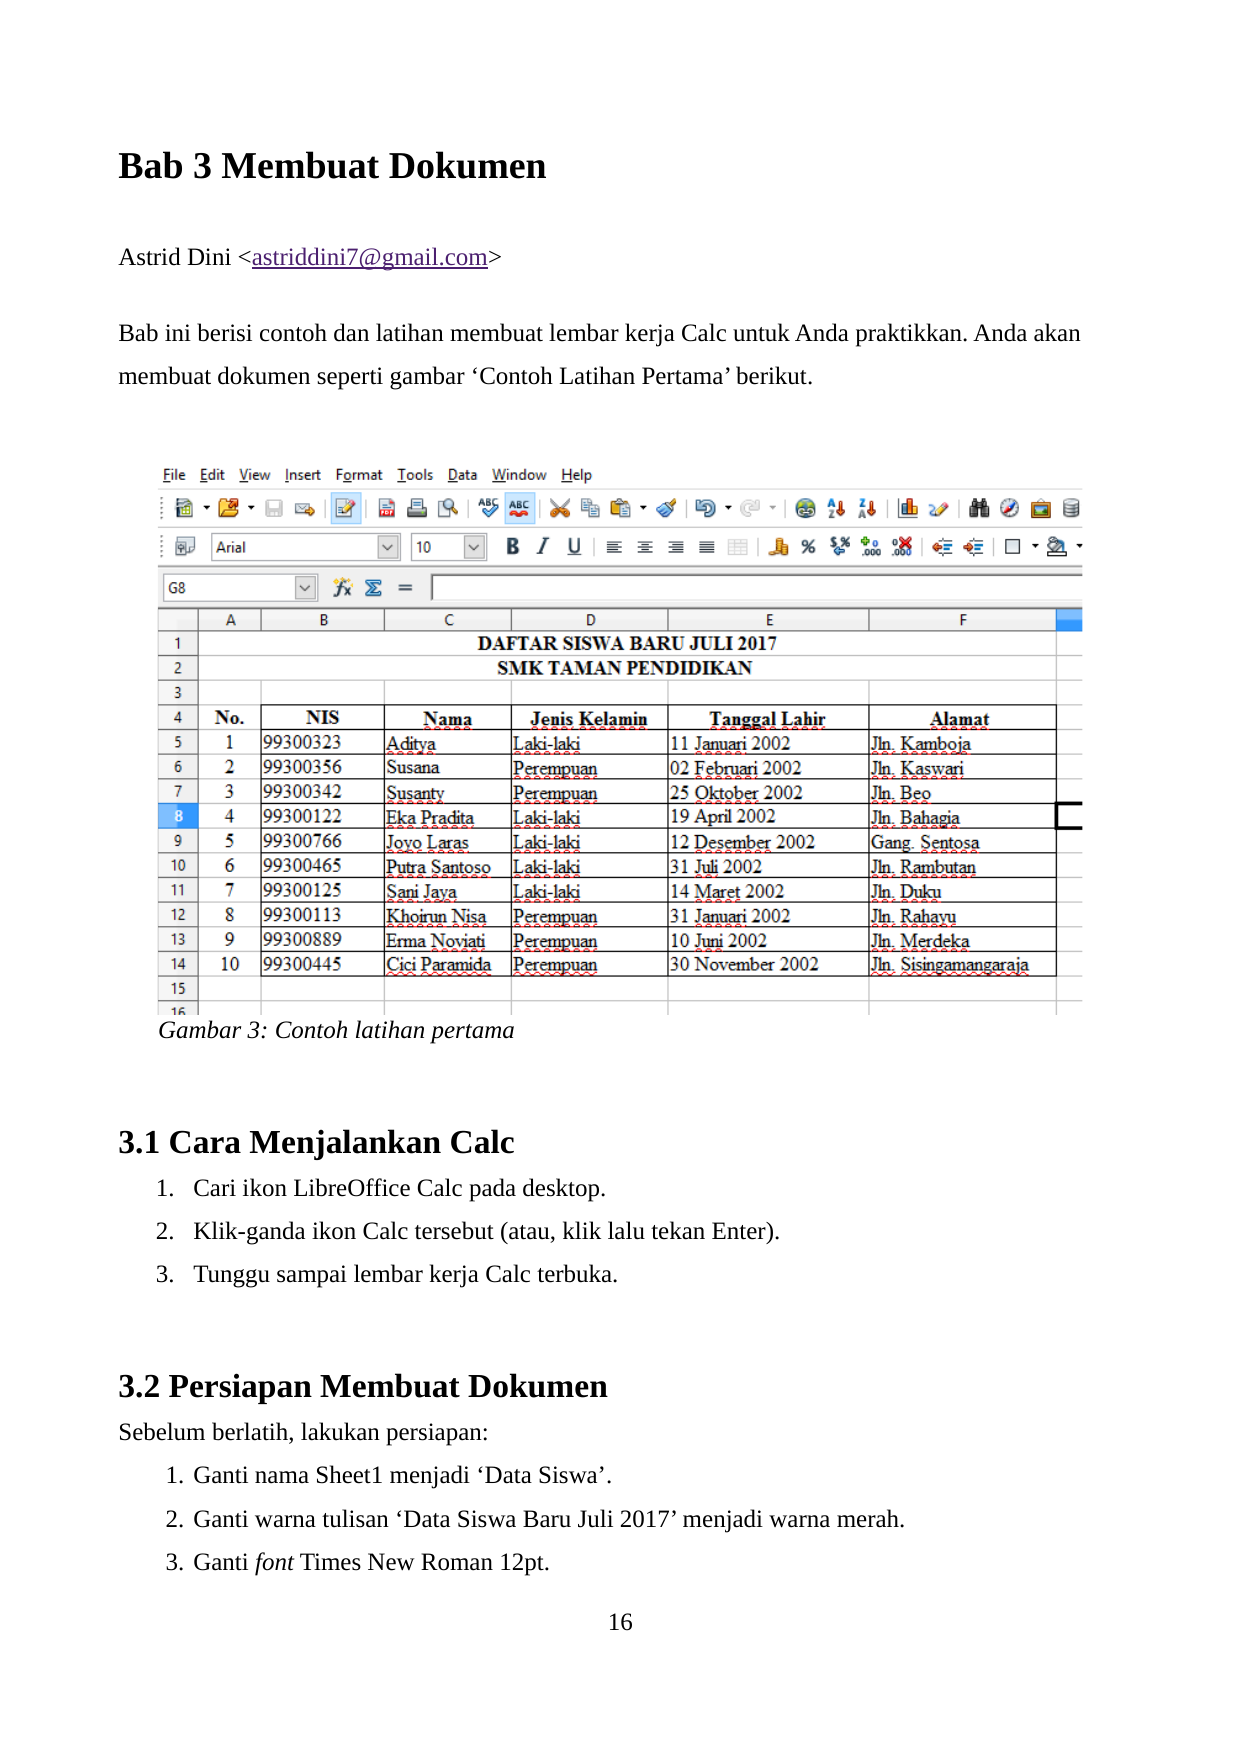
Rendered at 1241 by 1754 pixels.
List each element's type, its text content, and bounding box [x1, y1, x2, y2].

text Astrid Dini <astriddini7@gmail.com> [118, 242, 1122, 271]
subtitle 3.1 Cara Menjalankan Calc [118, 1122, 1122, 1161]
list Sebelum berlatih, lakukan persiapan: [118, 1417, 1122, 1446]
list Tunggu sampai lembar kerja Calc terbuka. [156, 1259, 1122, 1288]
list Klik-ganda ikon Calc tersebut (atau, klik lalu tekan Enter). [156, 1216, 1122, 1245]
list Ganti font Times New Roman 12pt. [165, 1547, 1122, 1576]
subtitle 3.2 Persiapan Membuat Dokumen [118, 1366, 1122, 1405]
list Ganti nama Sheet1 menjadi ‘Data Siswa’. [165, 1461, 1122, 1489]
picture [157, 459, 1083, 1015]
subtitle Bab 3 Membuat Dokumen [118, 143, 1122, 187]
text Bab ini berisi contoh dan latihan membuat lembar kerja Calc untuk Anda praktikkan. Anda akan membuat dokumen seperti gambar ‘Contoh Latihan Pertama’ berikut. [118, 318, 1122, 390]
list Ganti warna tulisan ‘Data Siswa Baru Juli 2017’ menjadi warna merah. [165, 1504, 1122, 1532]
list Cari ikon LibreOffice Calc pada desktop. [156, 1173, 1122, 1202]
text Gambar 3: Contoh latihan pertama [158, 1015, 1082, 1043]
